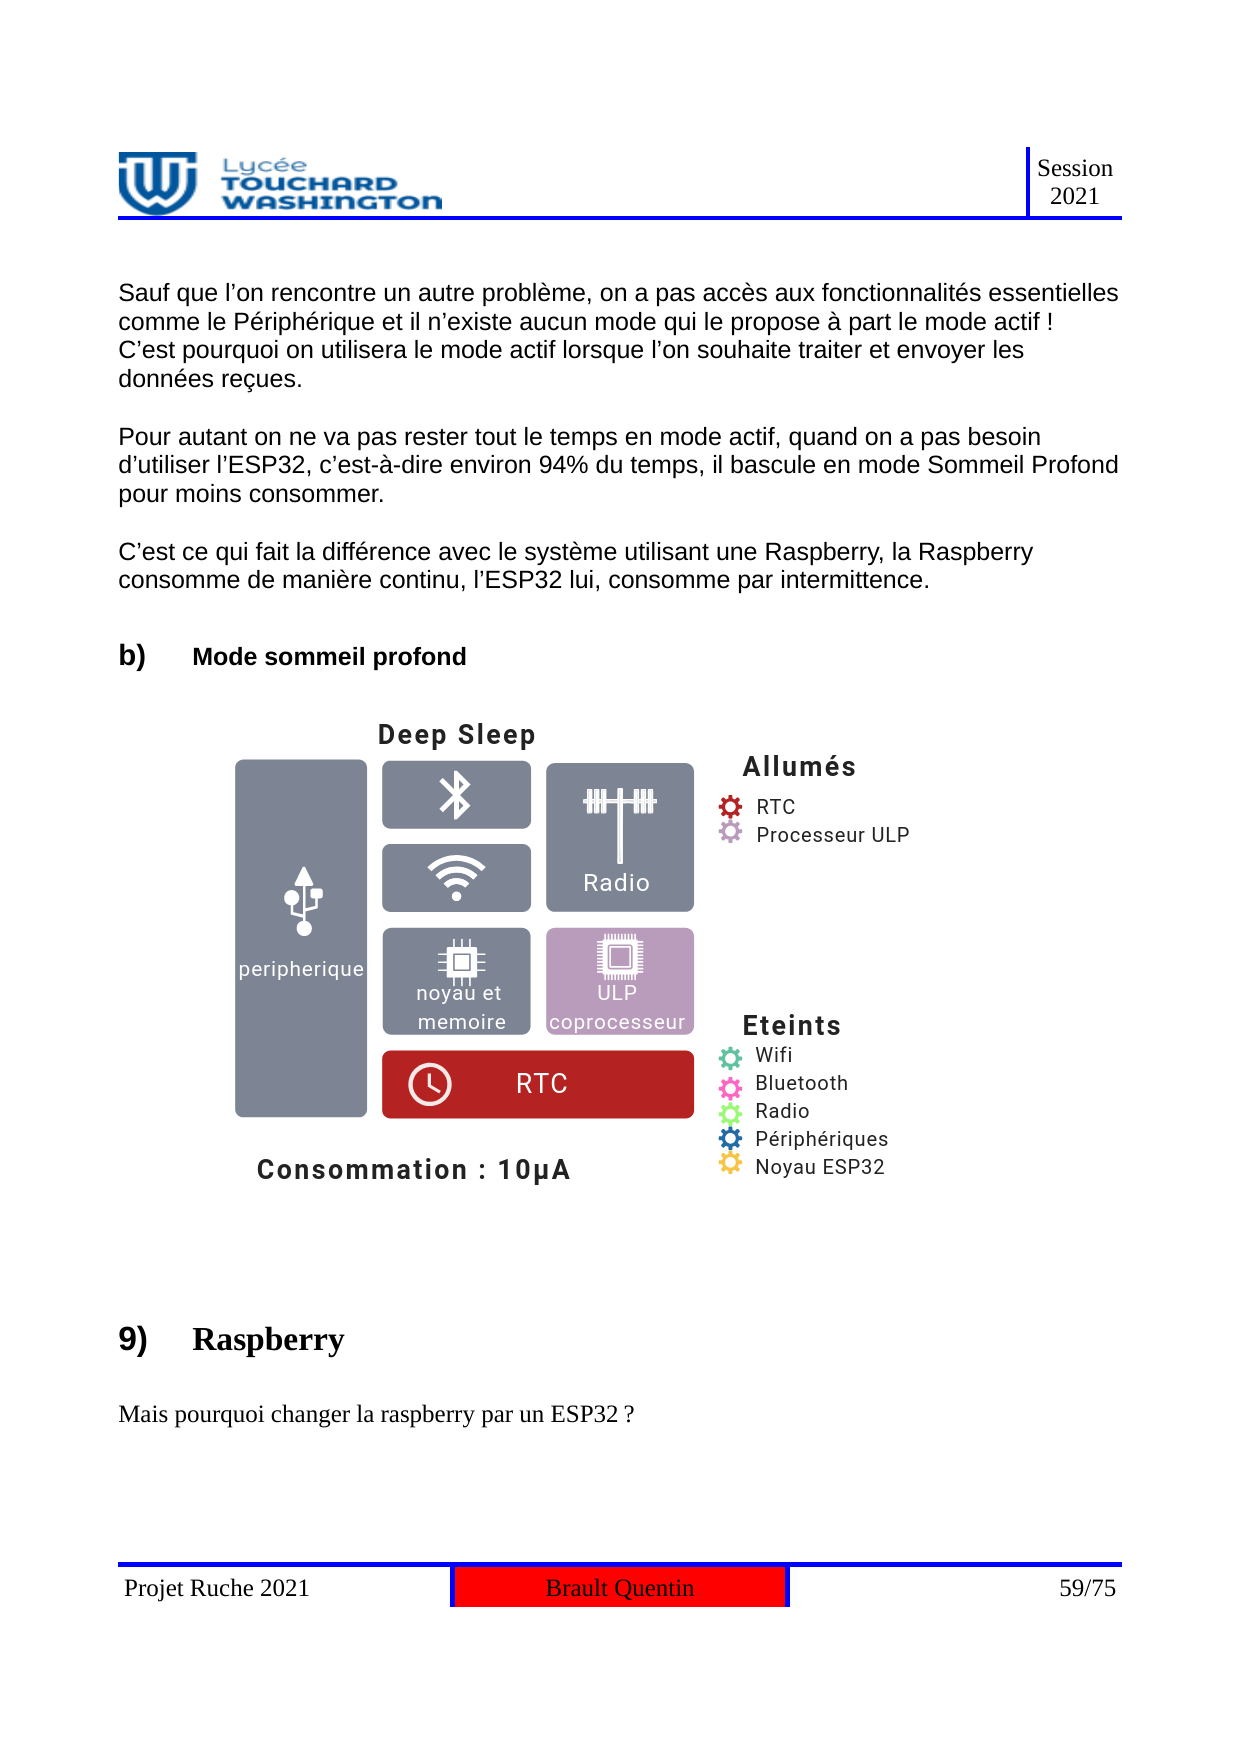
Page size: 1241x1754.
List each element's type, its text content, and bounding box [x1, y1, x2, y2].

text Sauf que l’on rencontre un autre problème, on a pas accès aux fonctionnalités essentielles comme le Périphérique et il n’existe aucun mode qui le propose à part le mode actif ! [118, 278, 1122, 335]
picture [220, 712, 1020, 1212]
text Pour autant on ne va pas rester tout le temps en mode actif, quand on a pas besoin d’utiliser l’ESP32, c’est-à-dire environ 94% du temps, il bascule en mode Sommeil Profond pour moins consommer. [118, 422, 1122, 508]
subtitle Mode sommeil profond [118, 637, 1122, 671]
text C’est pourquoi on utilisera le mode actif lorsque l’on souhaite traiter et envoyer les données reçues. [118, 335, 1122, 393]
subtitle Raspberry [118, 1319, 1122, 1358]
picture [118, 152, 442, 216]
text Mais pourquoi changer la raspberry par un ESP32 ? [118, 1399, 1122, 1428]
text C’est ce qui fait la différence avec le système utilisant une Raspberry, la Raspberry consomme de manière continu, l’ESP32 lui, consomme par intermittence. [118, 537, 1122, 594]
